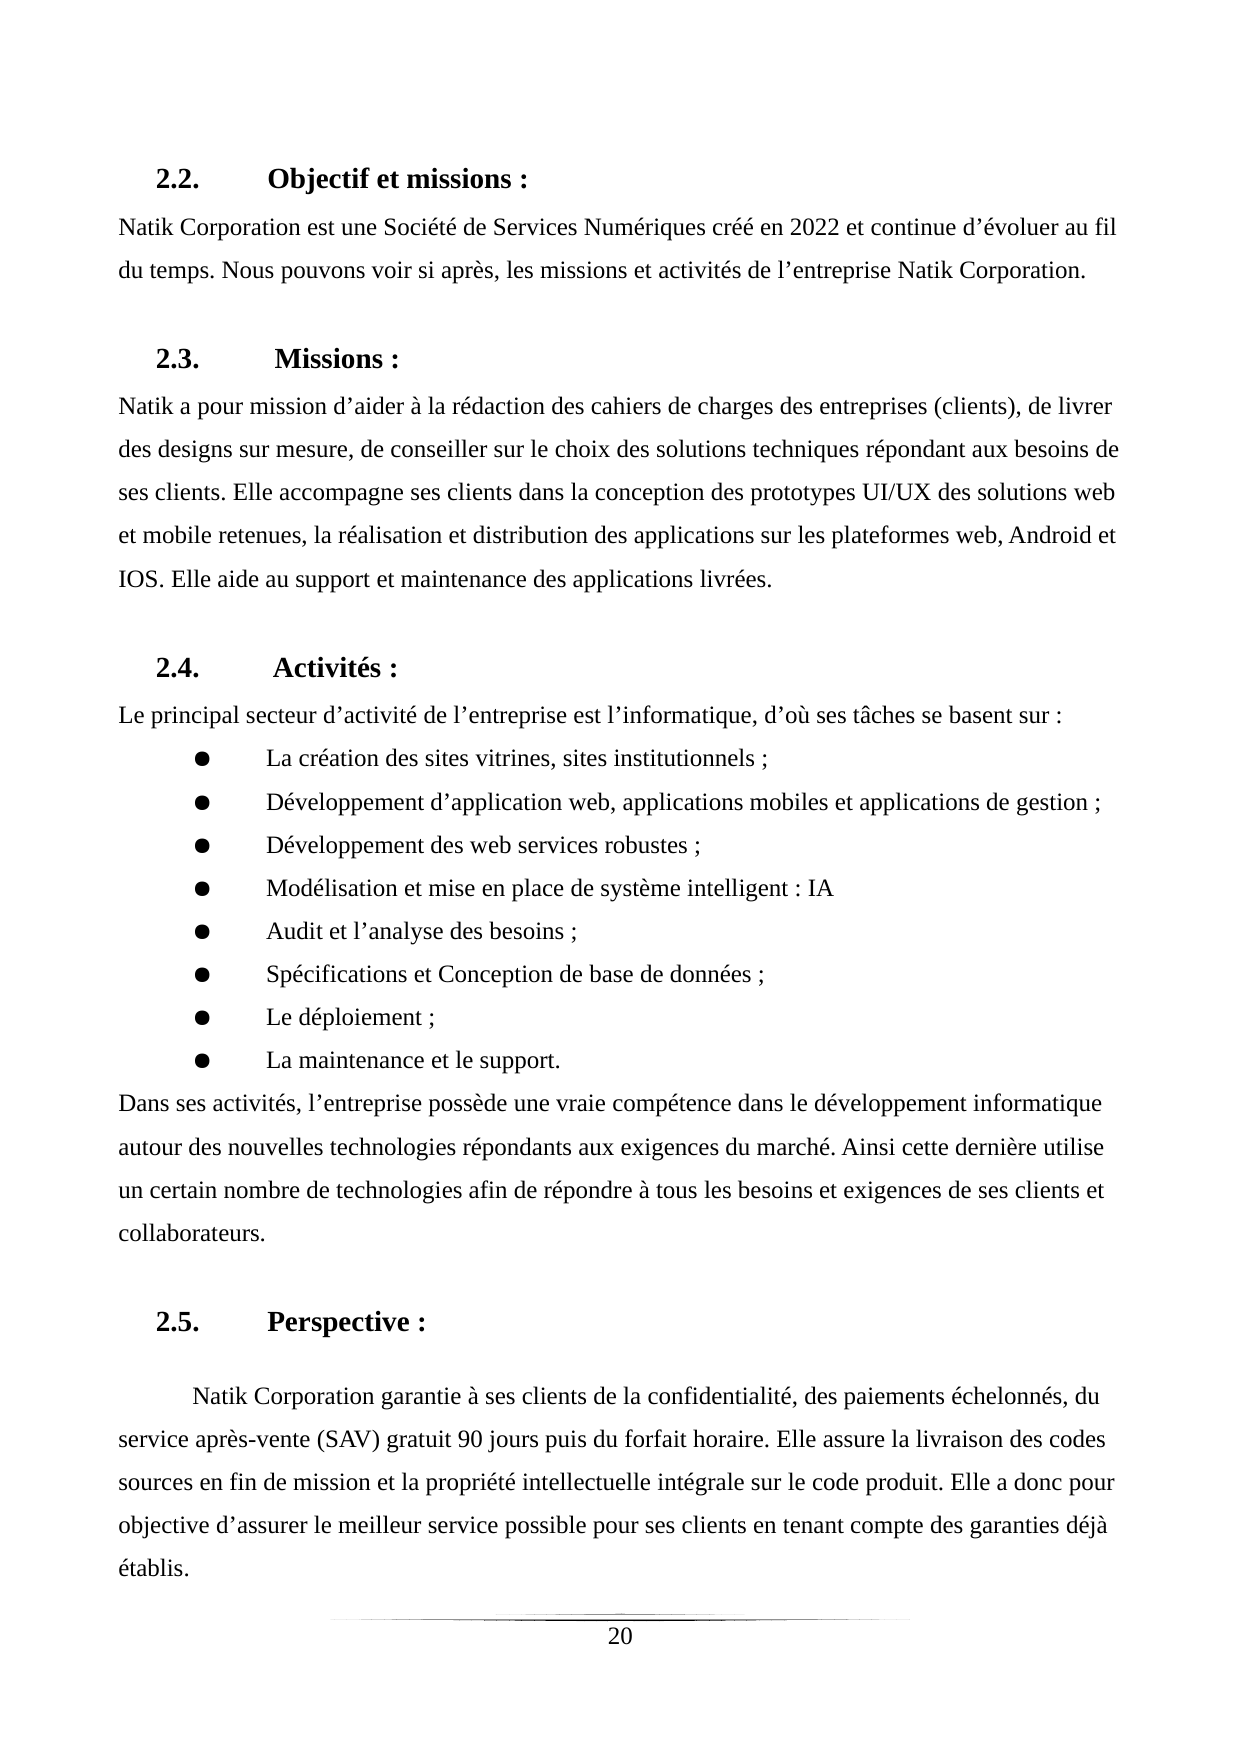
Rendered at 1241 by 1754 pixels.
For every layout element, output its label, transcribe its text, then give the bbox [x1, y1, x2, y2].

text Natik Corporation garantie à ses clients de la confidentialité, des paiements échelonnés, du service après-vente (SAV) gratuit 90 jours puis du forfait horaire. Elle assure la livraison des codes sources en fin de mission et la propriété intellectuelle intégrale sur le code produit. Elle a donc pour objective d’assurer le meilleur service possible pour ses clients en tenant compte des garanties déjà établis. [118, 1381, 1122, 1582]
picture [171, 1613, 1069, 1622]
list Objectif et missions : [156, 161, 1122, 195]
list Audit et l’analyse des besoins ; [192, 916, 1122, 945]
list Perspective : [156, 1304, 1122, 1338]
list Développement d’application web, applications mobiles et applications de gestion ; [192, 787, 1122, 815]
list Missions : [156, 341, 1122, 374]
text Natik a pour mission d’aider à la rédaction des cahiers de charges des entreprises (clients), de livrer des designs sur mesure, de conseiller sur le choix des solutions techniques répondant aux besoins de ses clients. Elle accompagne ses clients dans la conception des prototypes UI/UX des solutions web et mobile retenues, la réalisation et distribution des applications sur les plateformes web, Android et IOS. Elle aide au support et maintenance des applications livrées. [118, 391, 1122, 592]
text Dans ses activités, l’entreprise possède une vraie compétence dans le développement informatique autour des nouvelles technologies répondants aux exigences du marché. Ainsi cette dernière utilise un certain nombre de technologies afin de répondre à tous les besoins et exigences de ses clients et collaborateurs. [118, 1088, 1122, 1247]
text Natik Corporation est une Société de Services Numériques créé en 2022 et continue d’évoluer au fil du temps. Nous pouvons voir si après, les missions et activités de l’entreprise Natik Corporation. [118, 212, 1122, 283]
list Le déploiement ; [192, 1002, 1122, 1031]
text Le principal secteur d’activité de l’entreprise est l’informatique, d’où ses tâches se basent sur : [118, 700, 1122, 729]
list La maintenance et le support. [192, 1045, 1122, 1074]
list Développement des web services robustes ; [192, 830, 1122, 858]
list Modélisation et mise en place de système intelligent : IA [192, 873, 1122, 902]
list Activités : [156, 650, 1122, 683]
list La création des sites vitrines, sites institutionnels ; [192, 743, 1122, 772]
list Spécifications et Conception de base de données ; [192, 959, 1122, 988]
